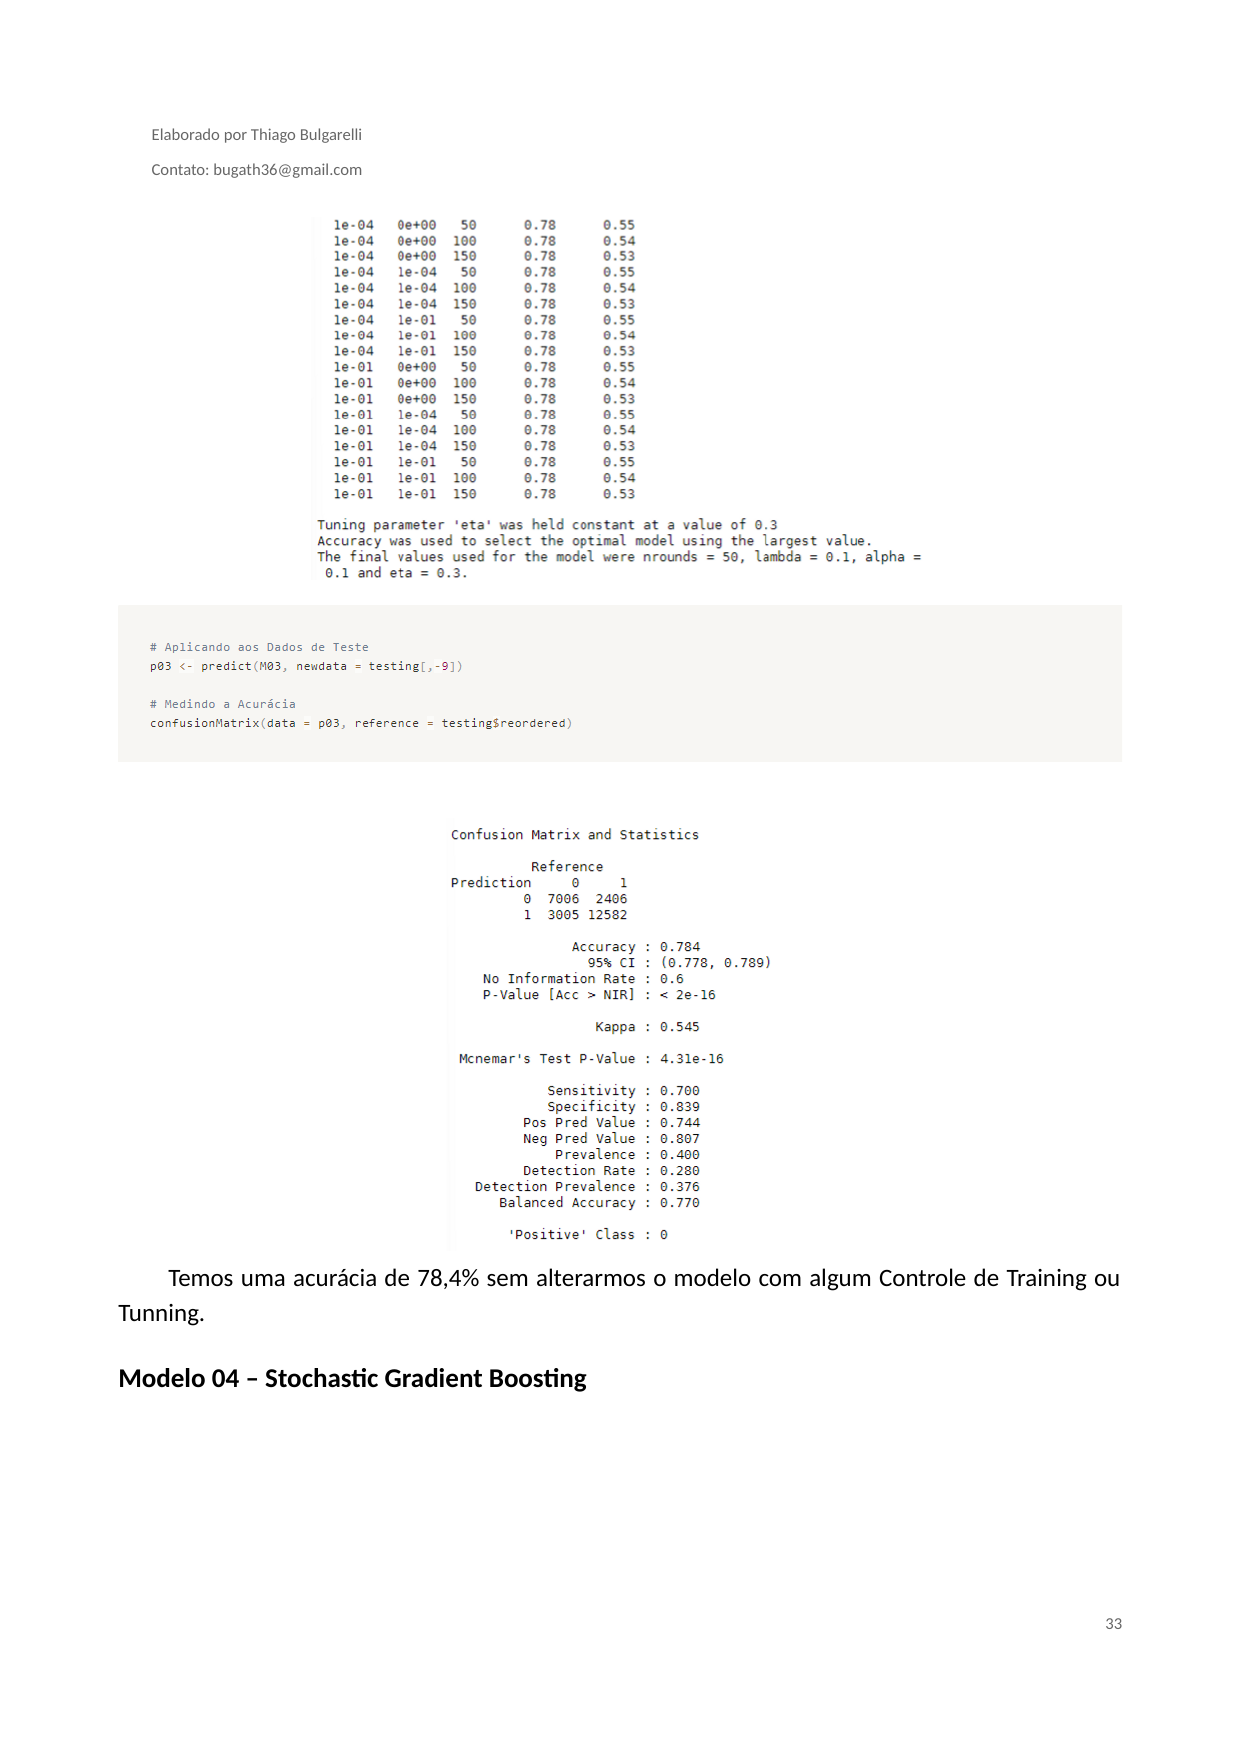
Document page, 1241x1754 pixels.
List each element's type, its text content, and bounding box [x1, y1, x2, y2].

text Temos uma acurácia de 78,4% sem alterarmos o modelo com algum Controle de Training ou Tunning. [118, 1262, 1122, 1328]
picture [118, 605, 1123, 762]
picture [309, 217, 931, 580]
subtitle Modelo 04 – Stochastic Gradient Boosting [118, 1361, 1122, 1394]
